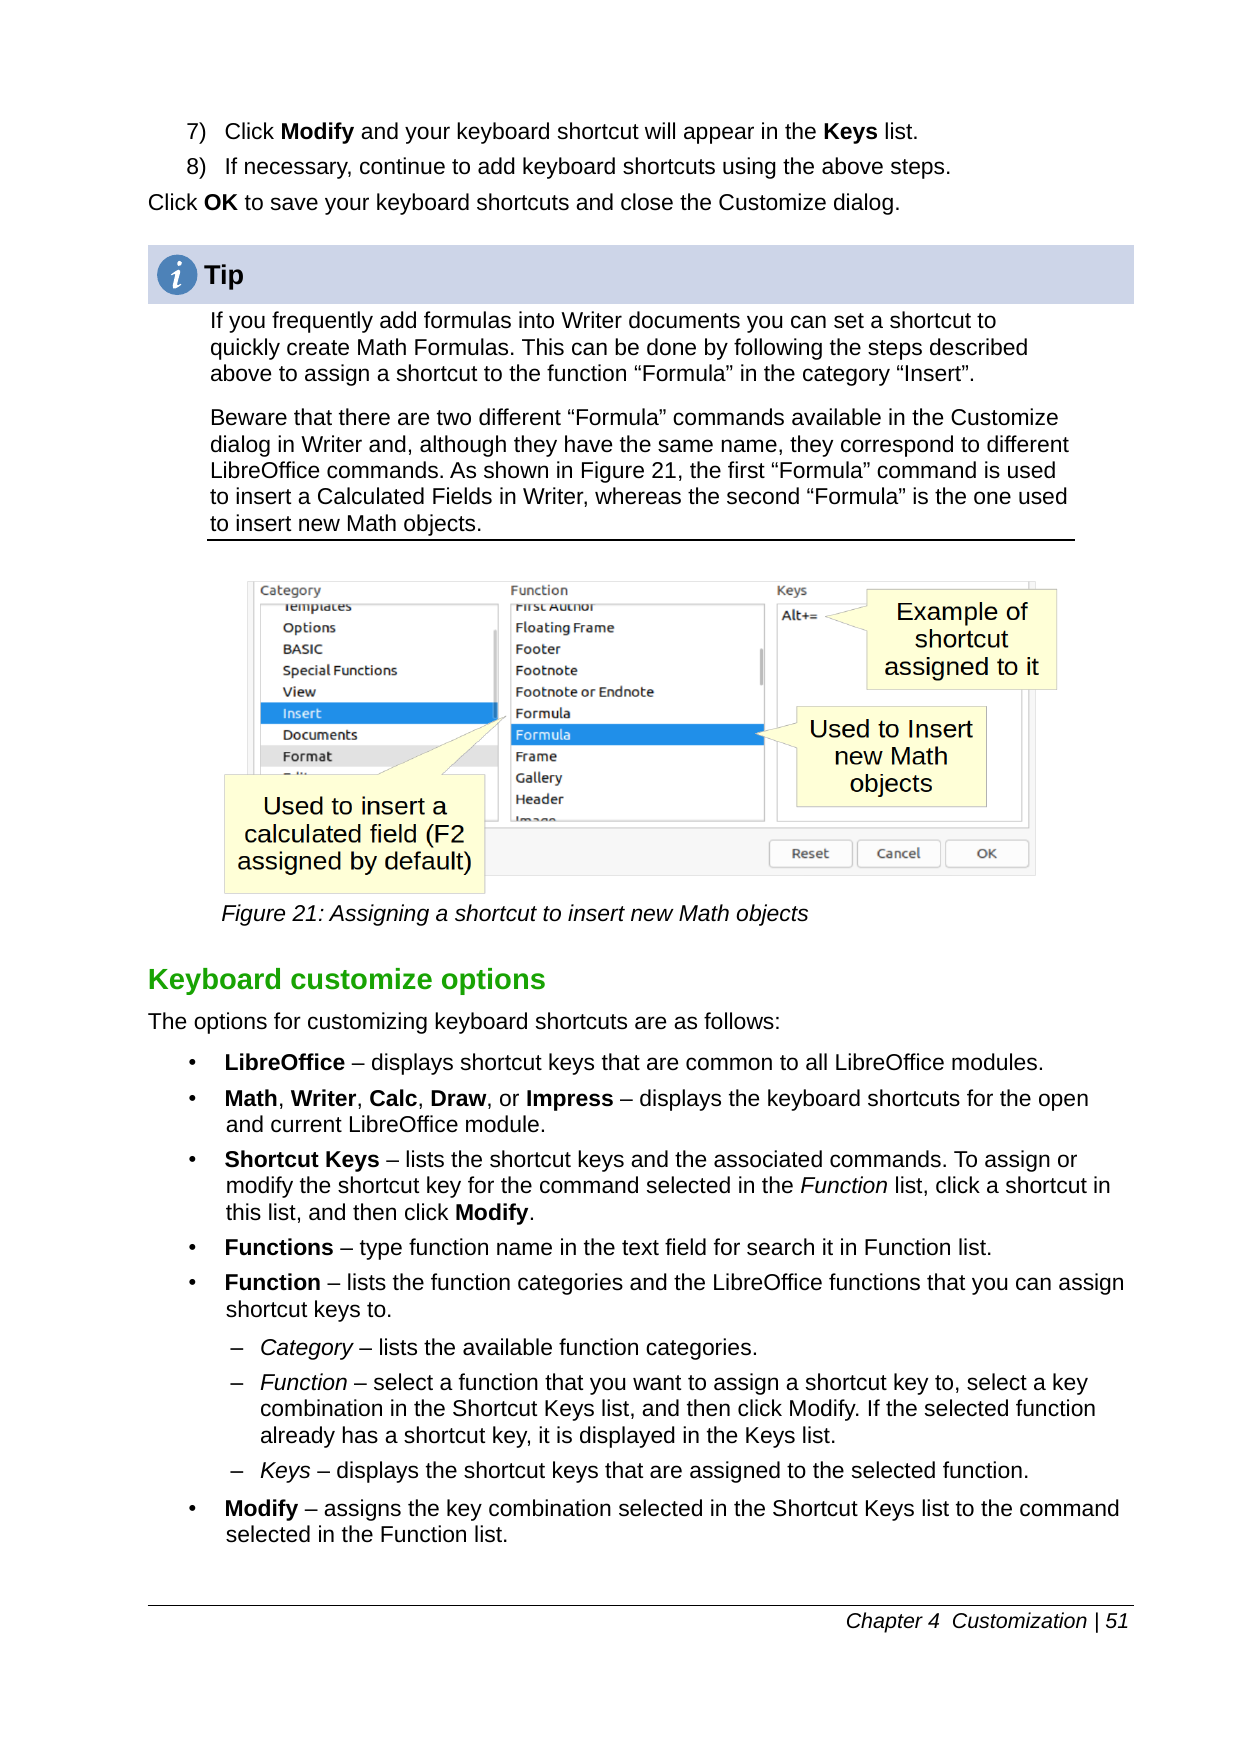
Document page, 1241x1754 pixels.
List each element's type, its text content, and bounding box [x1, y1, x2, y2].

subtitle Tip [148, 245, 1134, 304]
list Shortcut Keys – lists the shortcut keys and the associated commands. To assign or modify the shortcut key for the command selected in the Function list, click a shortcut in this list, and then click Modify. [185, 1143, 1134, 1225]
list Function – lists the function categories and the LibreOffice functions that you can assign shortcut keys to. [185, 1266, 1134, 1325]
text If you frequently add formulas into Writer documents you can set a shortcut to quickly create Math Formulas. This can be done by following the steps described above to assign a shortcut to the function “Formula” in the category “Insert”. [207, 304, 1075, 386]
text Click OK to save your keyboard shortcuts and close the Customize dialog. [148, 188, 1134, 215]
picture [221, 570, 1061, 901]
subtitle Keyboard customize options [148, 962, 1134, 996]
text The options for customizing keyboard shortcuts are as follows: [148, 1008, 1134, 1034]
text Figure 21: Assigning a shortcut to insert new Math objects [221, 901, 1061, 927]
list Functions – type function name in the text field for search it in Function list. [185, 1231, 1134, 1260]
list Modify – assigns the key combination selected in the Shortcut Keys list to the command selected in the Function list. [185, 1492, 1134, 1551]
list If necessary, continue to add keyboard shortcuts using the above steps. [207, 153, 1134, 180]
list Keys – displays the shortcut keys that are assigned to the selected function. [230, 1457, 1134, 1483]
list Math, Writer, Calc, Draw, or Impress – displays the keyboard shortcuts for the open and current LibreOffice module. [185, 1082, 1134, 1137]
text Beware that there are two different “Formula” commands available in the Customize dialog in Writer and, although they have the same name, they correspond to different LibreOffice commands. As shown in Figure 21, the first “Formula” command is used to insert a Calculated Fields in Writer, whereas the second “Formula” is the one used to insert new Math objects. [207, 401, 1075, 539]
list LibreOffice – displays shortcut keys that are common to all LibreOffice modules. [185, 1046, 1134, 1076]
list Category – lists the available function categories. [230, 1334, 1134, 1360]
list Click Modify and your keyboard shortcut will appear in the Keys list. [207, 118, 1134, 144]
list Function – select a function that you want to assign a shortcut key to, select a key combination in the Shortcut Keys list, and then click Modify. If the selected function already has a shortcut key, it is displayed in the Keys list. [230, 1369, 1134, 1448]
